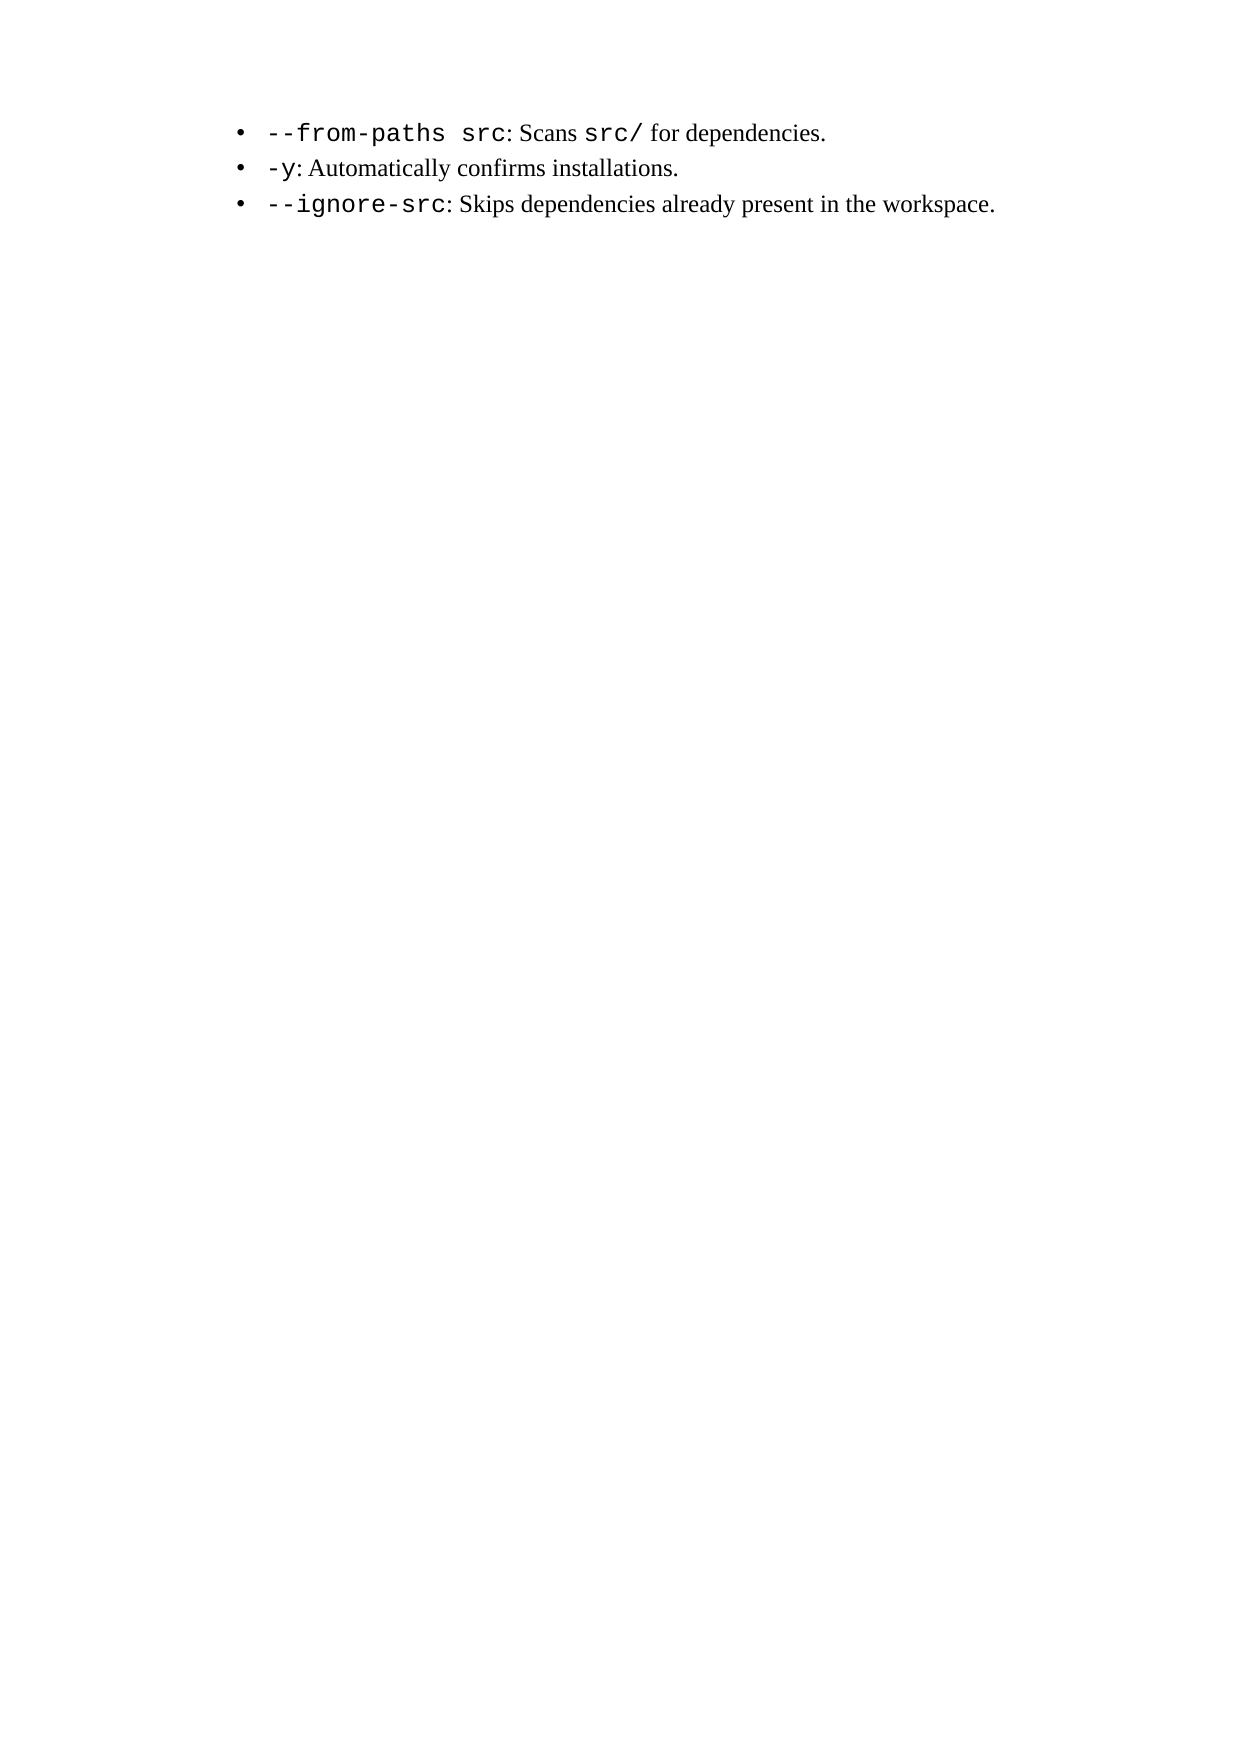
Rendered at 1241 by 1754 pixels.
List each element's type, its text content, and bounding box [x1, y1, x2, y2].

list --from-paths src: Scans src/ for dependencies. [236, 118, 1122, 149]
list -y: Automatically confirms installations. [236, 153, 1122, 184]
list --ignore-src: Skips dependencies already present in the workspace. [236, 189, 1122, 220]
